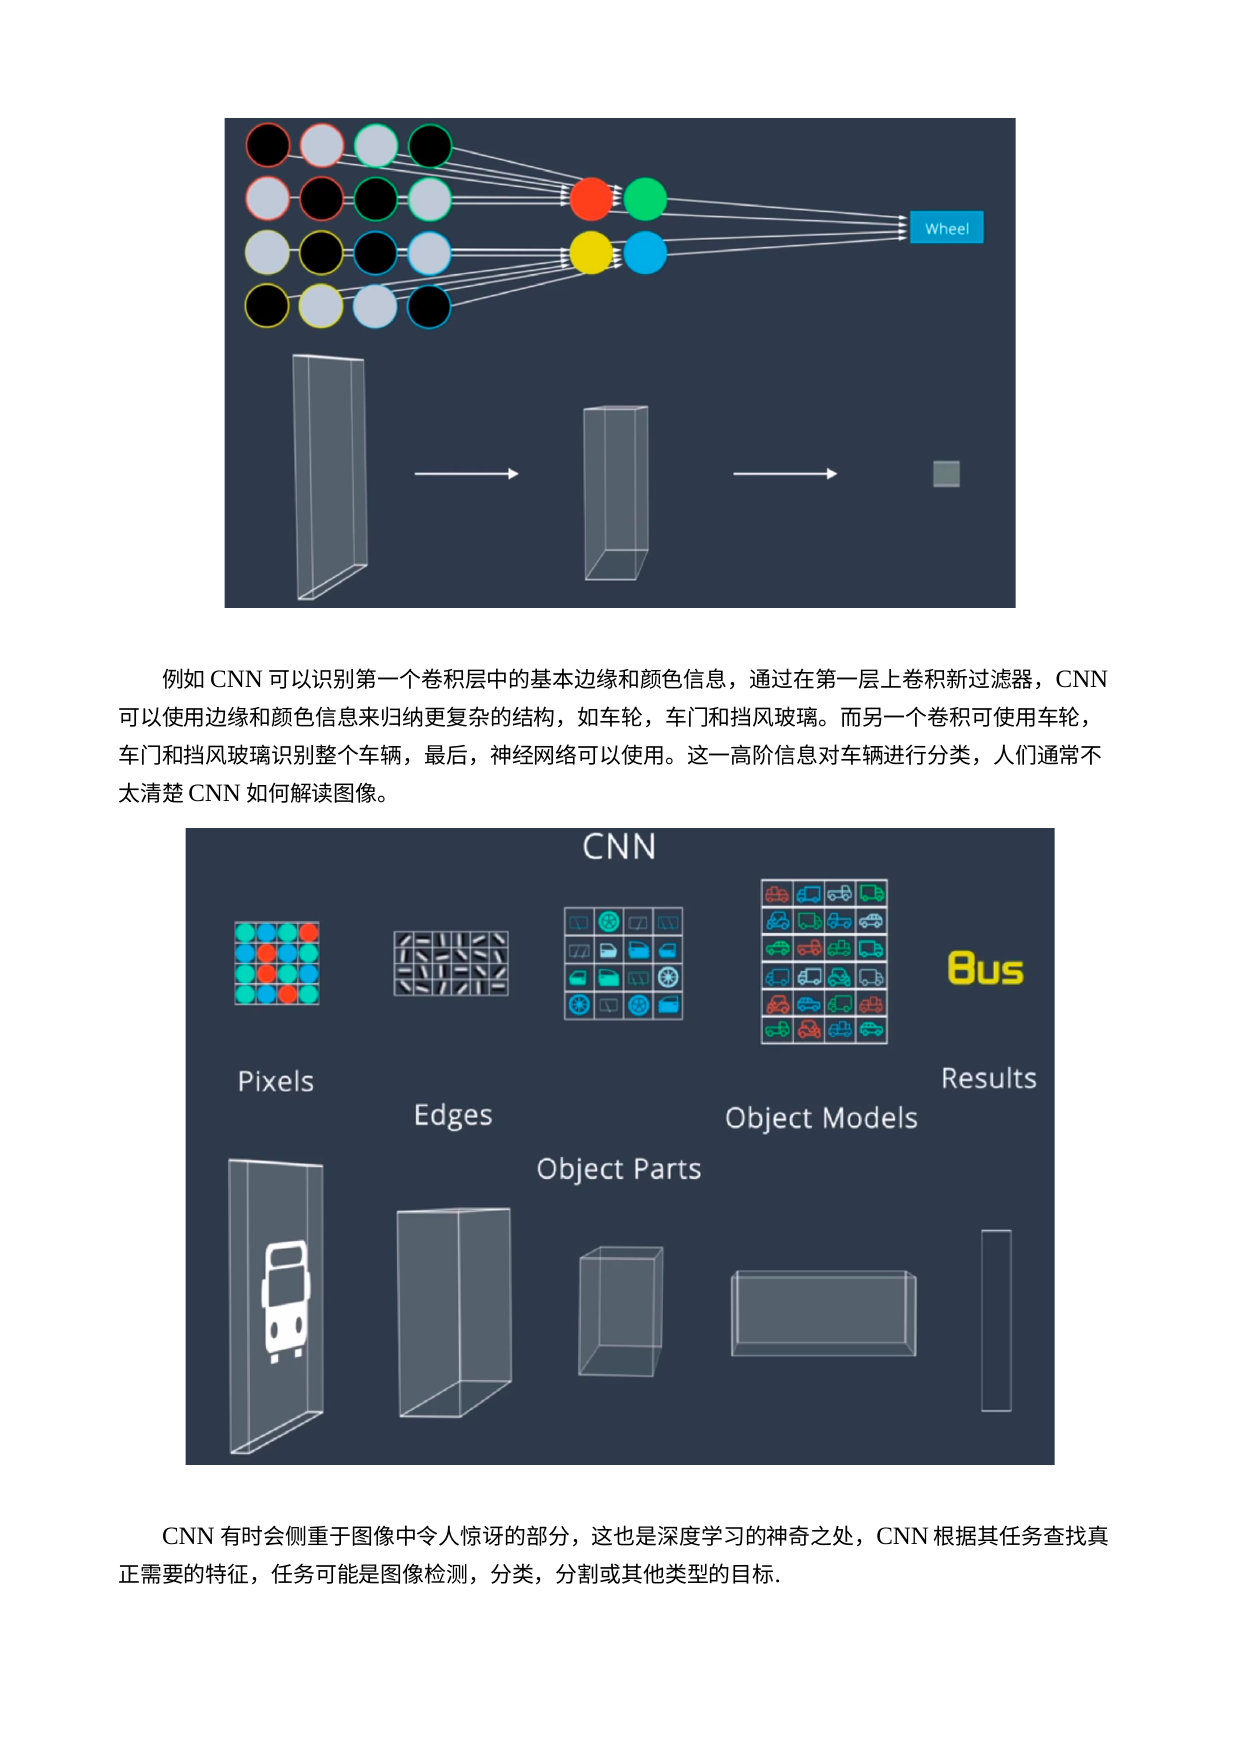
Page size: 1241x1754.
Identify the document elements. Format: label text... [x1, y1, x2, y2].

text CNN有时会侧重于图像中令人惊讶的部分，这也是深度学习的神奇之处，CNN根据其任务查找真正需要的特征，任务可能是图像检测，分类，分割或其他类型的目标. [118, 1519, 1122, 1589]
text 例如CNN可以识别第一个卷积层中的基本边缘和颜色信息，通过在第一层上卷积新过滤器，CNN可以使用边缘和颜色信息来归纳更复杂的结构，如车轮，车门和挡风玻璃。而另一个卷积可使用车轮，车门和挡风玻璃识别整个车辆，最后，神经网络可以使用。这一高阶信息对车辆进行分类，人们通常不太清楚CNN如何解读图像。 [118, 662, 1122, 808]
picture [224, 118, 1016, 608]
picture [185, 828, 1055, 1465]
